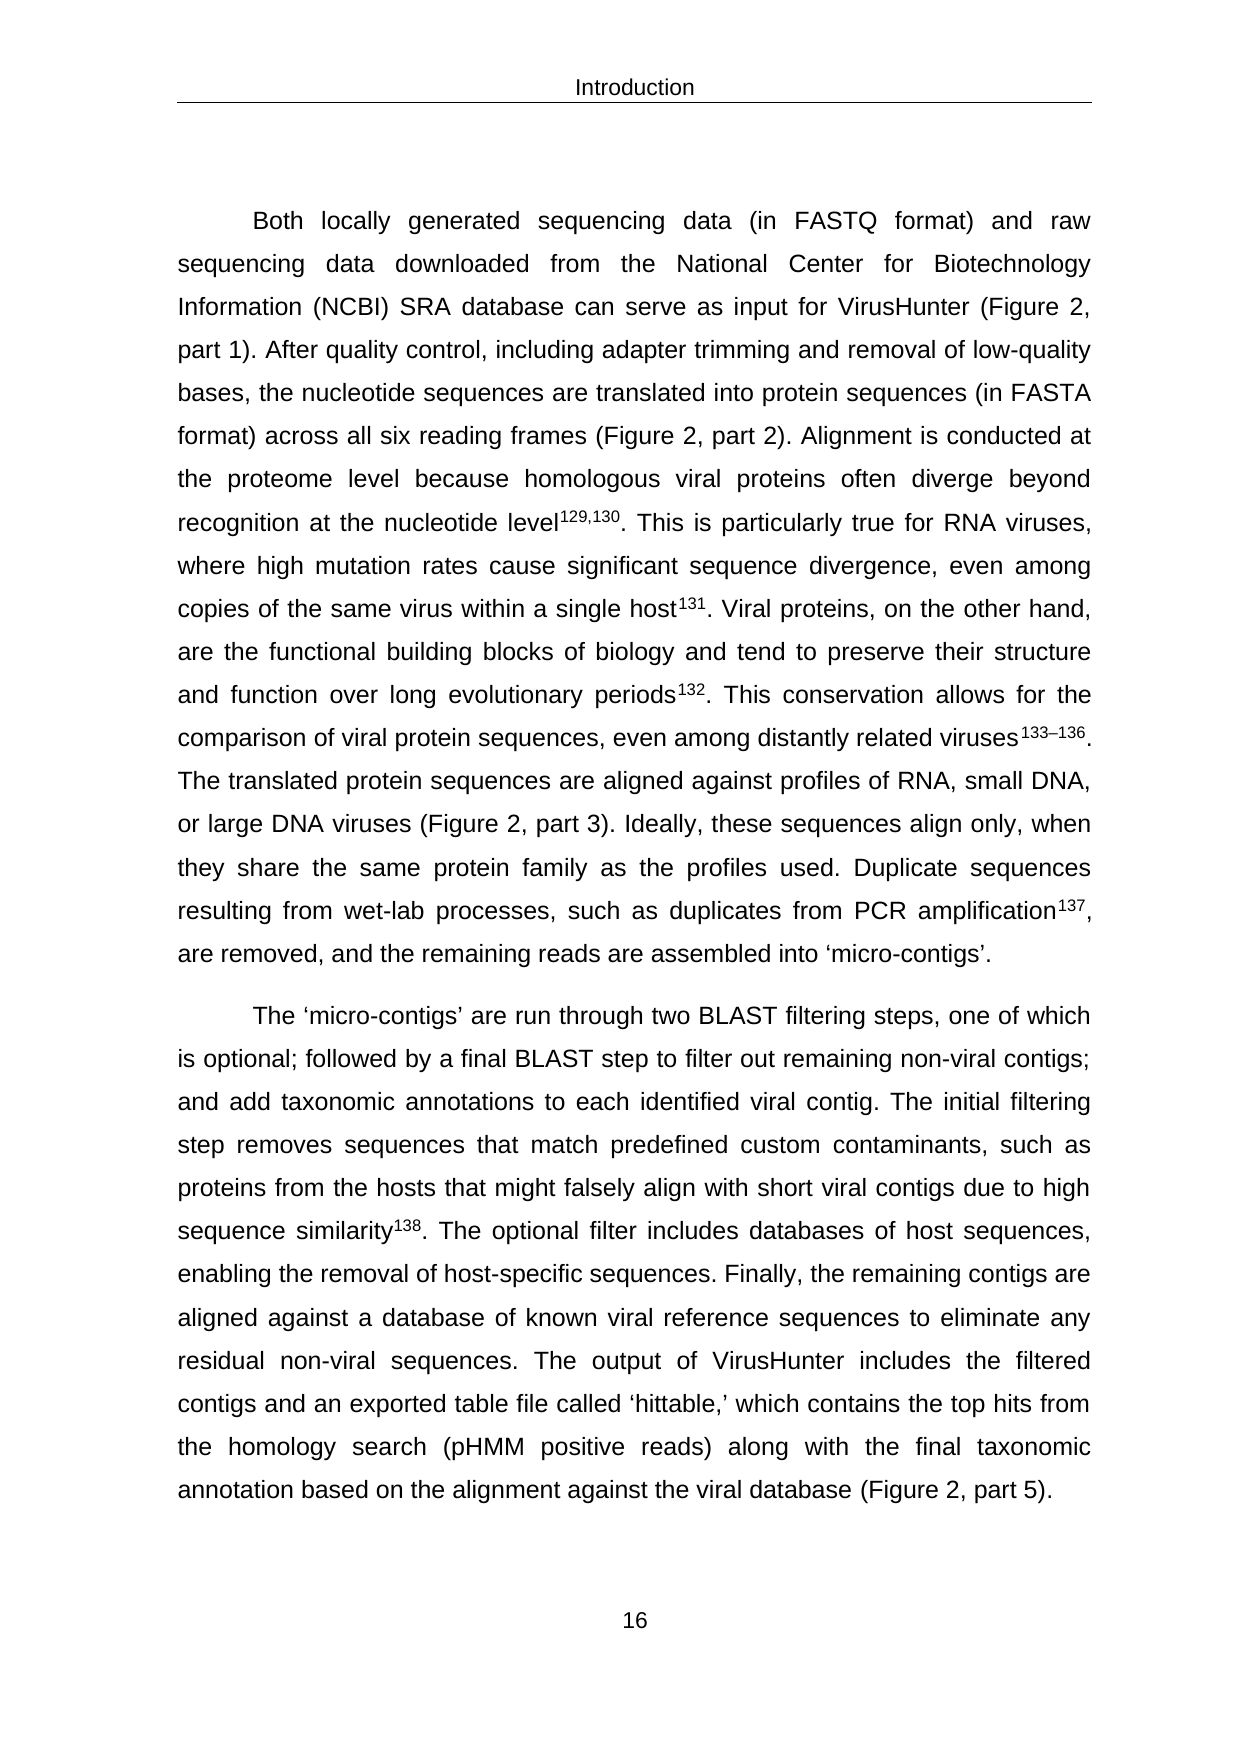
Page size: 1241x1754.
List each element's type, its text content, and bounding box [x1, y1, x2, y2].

text Both locally generated sequencing data (in FASTQ format) and raw sequencing data downloaded from the National Center for Biotechnology Information (NCBI) SRA database can serve as input for VirusHunter (Figure 2, part 1). After quality control, including adapter trimming and removal of low-quality bases, the nucleotide sequences are translated into protein sequences (in FASTA format) across all six reading frames (Figure 2, part 2). Alignment is conducted at the proteome level because homologous viral proteins often diverge beyond recognition at the nucleotide level129,130. This is particularly true for RNA viruses, where high mutation rates cause significant sequence divergence, even among copies of the same virus within a single host131. Viral proteins, on the other hand, are the functional building blocks of biology and tend to preserve their structure and function over long evolutionary periods132. This conservation allows for the comparison of viral protein sequences, even among distantly related viruses133–136. The translated protein sequences are aligned against profiles of RNA, small DNA, or large DNA viruses (Figure 2, part 3). Ideally, these sequences align only, when they share the same protein family as the profiles used. Duplicate sequences resulting from wet-lab processes, such as duplicates from PCR amplification137, are removed, and the remaining reads are assembled into ‘micro-contigs’. [177, 206, 1092, 967]
text The ‘micro-contigs’ are run through two BLAST filtering steps, one of which is optional; followed by a final BLAST step to filter out remaining non-viral contigs; and add taxonomic annotations to each identified viral contig. The initial filtering step removes sequences that match predefined custom contaminants, such as proteins from the hosts that might falsely align with short viral contigs due to high sequence similarity138. The optional filter includes databases of host sequences, enabling the removal of host-specific sequences. Finally, the remaining contigs are aligned against a database of known viral reference sequences to eliminate any residual non-viral sequences. The output of VirusHunter includes the filtered contigs and an exported table file called ‘hittable,’ which contains the top hits from the homology search (pHMM positive reads) along with the final taxonomic annotation based on the alignment against the viral database (Figure 2, part 5). [177, 1001, 1092, 1504]
